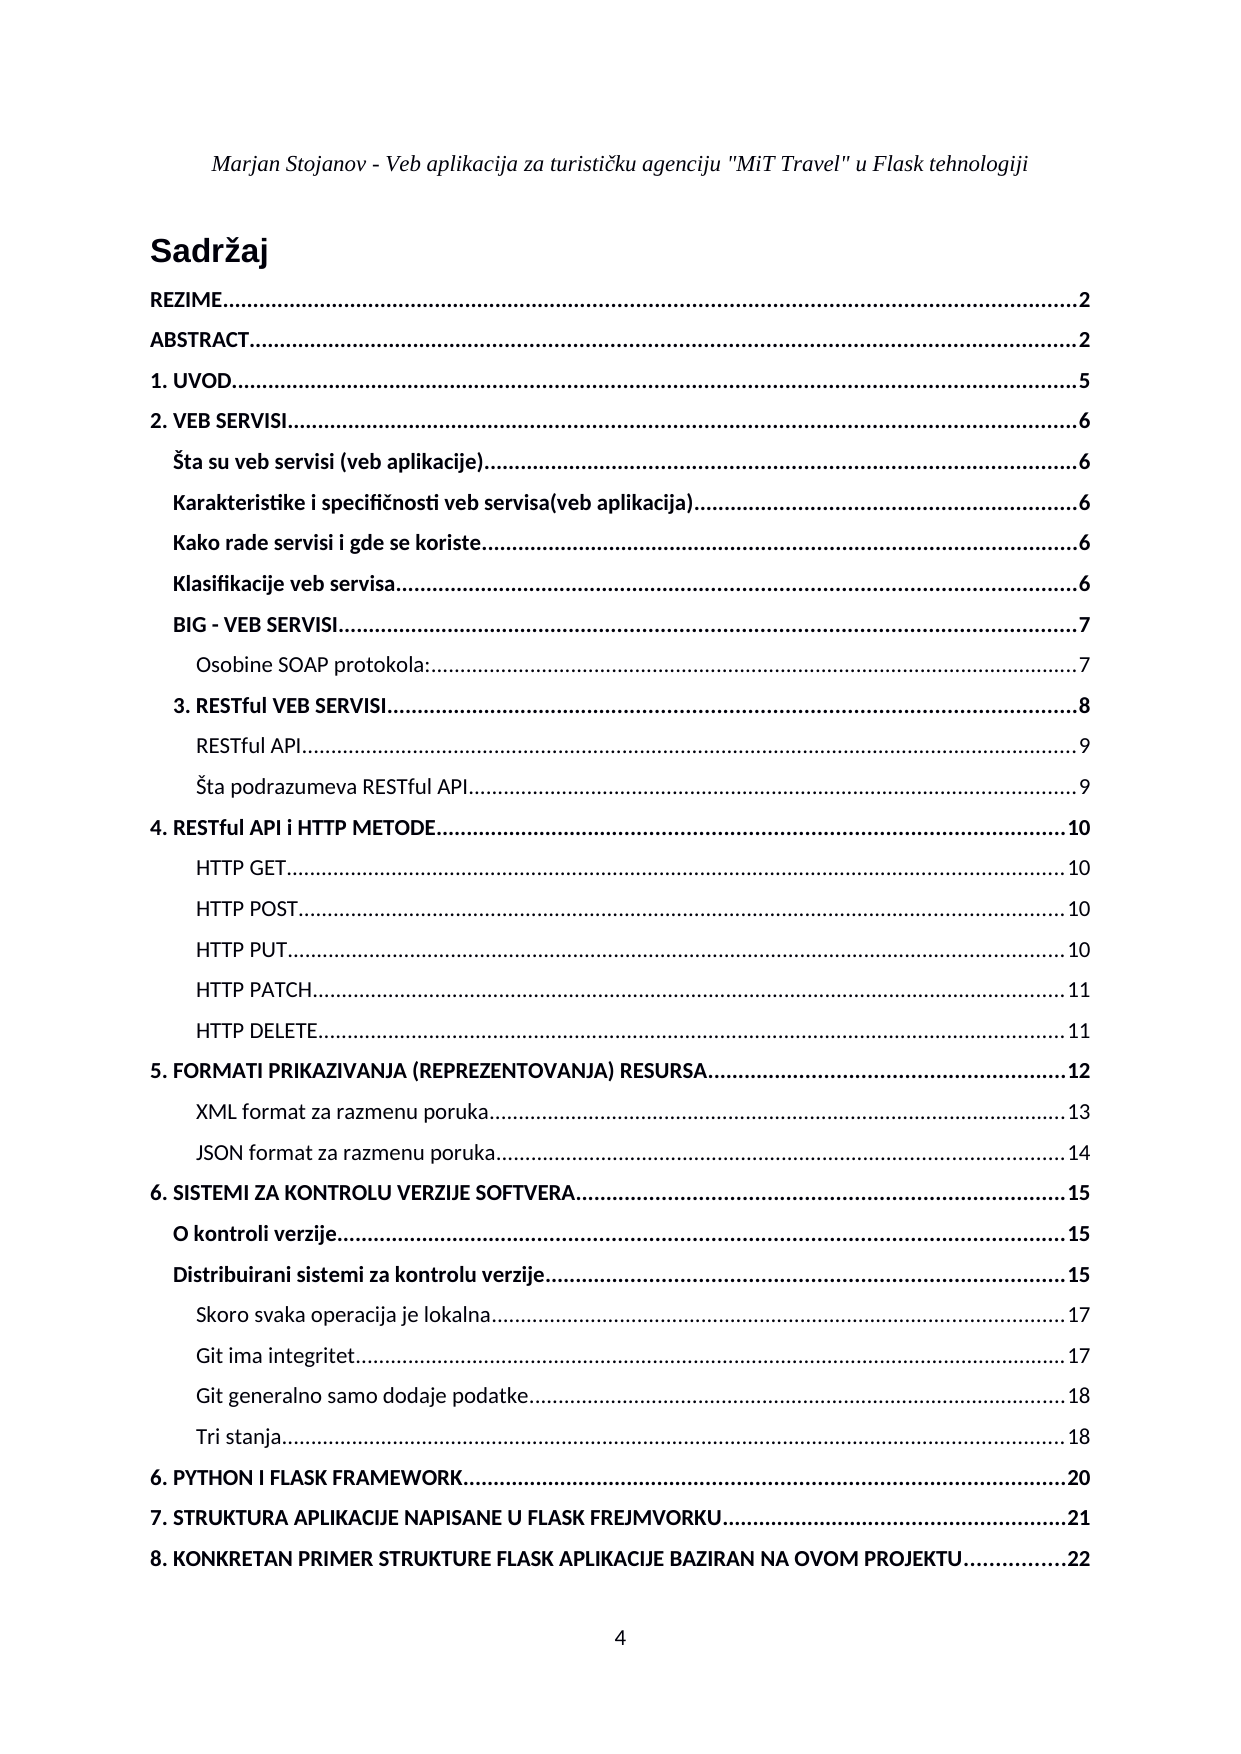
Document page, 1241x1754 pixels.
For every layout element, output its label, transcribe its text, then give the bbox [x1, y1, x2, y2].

text ABSTRACT 2 [150, 325, 1090, 353]
text 7. STRUKTURA APLIKACIJE NAPISANE U FLASK FREJMVORKU 21 [150, 1503, 1090, 1532]
text Kako rade servisi i gde se koriste 6 [173, 528, 1090, 557]
text Git generalno samo dodaje podatke 18 [196, 1382, 1090, 1410]
text HTTP DELETE 11 [196, 1016, 1090, 1044]
text HTTP POST 10 [196, 894, 1090, 922]
text HTTP PATCH 11 [196, 975, 1090, 1003]
text 8. KONKRETAN PRIMER STRUKTURE FLASK APLIKACIJE BAZIRAN NA OVOM PROJEKTU 22 [150, 1544, 1090, 1572]
text Šta podrazumeva RESTful API 9 [196, 772, 1090, 800]
text Distribuirani sistemi za kontrolu verzije 15 [173, 1260, 1090, 1288]
text Git ima integritet 17 [196, 1341, 1090, 1369]
text 2. VEB SERVISI 6 [150, 407, 1090, 435]
text Osobine SOAP protokola: 7 [196, 650, 1090, 678]
text HTTP GET 10 [196, 853, 1090, 882]
text O kontroli verzije 15 [173, 1219, 1090, 1247]
text Šta su veb servisi (veb aplikacije) 6 [173, 447, 1090, 475]
text Klasifikacije veb servisa 6 [173, 569, 1090, 597]
text 6. SISTEMI ZA KONTROLU VERZIJE SOFTVERA 15 [150, 1178, 1090, 1207]
text REZIME 2 [150, 285, 1090, 313]
text Tri stanja 18 [196, 1422, 1090, 1450]
text Skoro svaka operacija je lokalna 17 [196, 1300, 1090, 1328]
text BIG - VEB SERVISI 7 [173, 610, 1090, 638]
subtitle Sadržaj [150, 231, 1090, 269]
text 6. PYTHON I FLASK FRAMEWORK 20 [150, 1463, 1090, 1491]
text 3. RESTful VEB SERVISI 8 [173, 691, 1090, 719]
text XML format za razmenu poruka 13 [196, 1097, 1090, 1125]
text 5. FORMATI PRIKAZIVANJA (REPREZENTOVANJA) RESURSA 12 [150, 1057, 1090, 1085]
text RESTful API 9 [196, 732, 1090, 760]
text Karakteristike i specifičnosti veb servisa(veb aplikacija) 6 [173, 488, 1090, 516]
text 4. RESTful API i HTTP METODE 10 [150, 813, 1090, 841]
text HTTP PUT 10 [196, 935, 1090, 963]
text 1. UVOD 5 [150, 366, 1090, 394]
text JSON format za razmenu poruka 14 [196, 1138, 1090, 1166]
